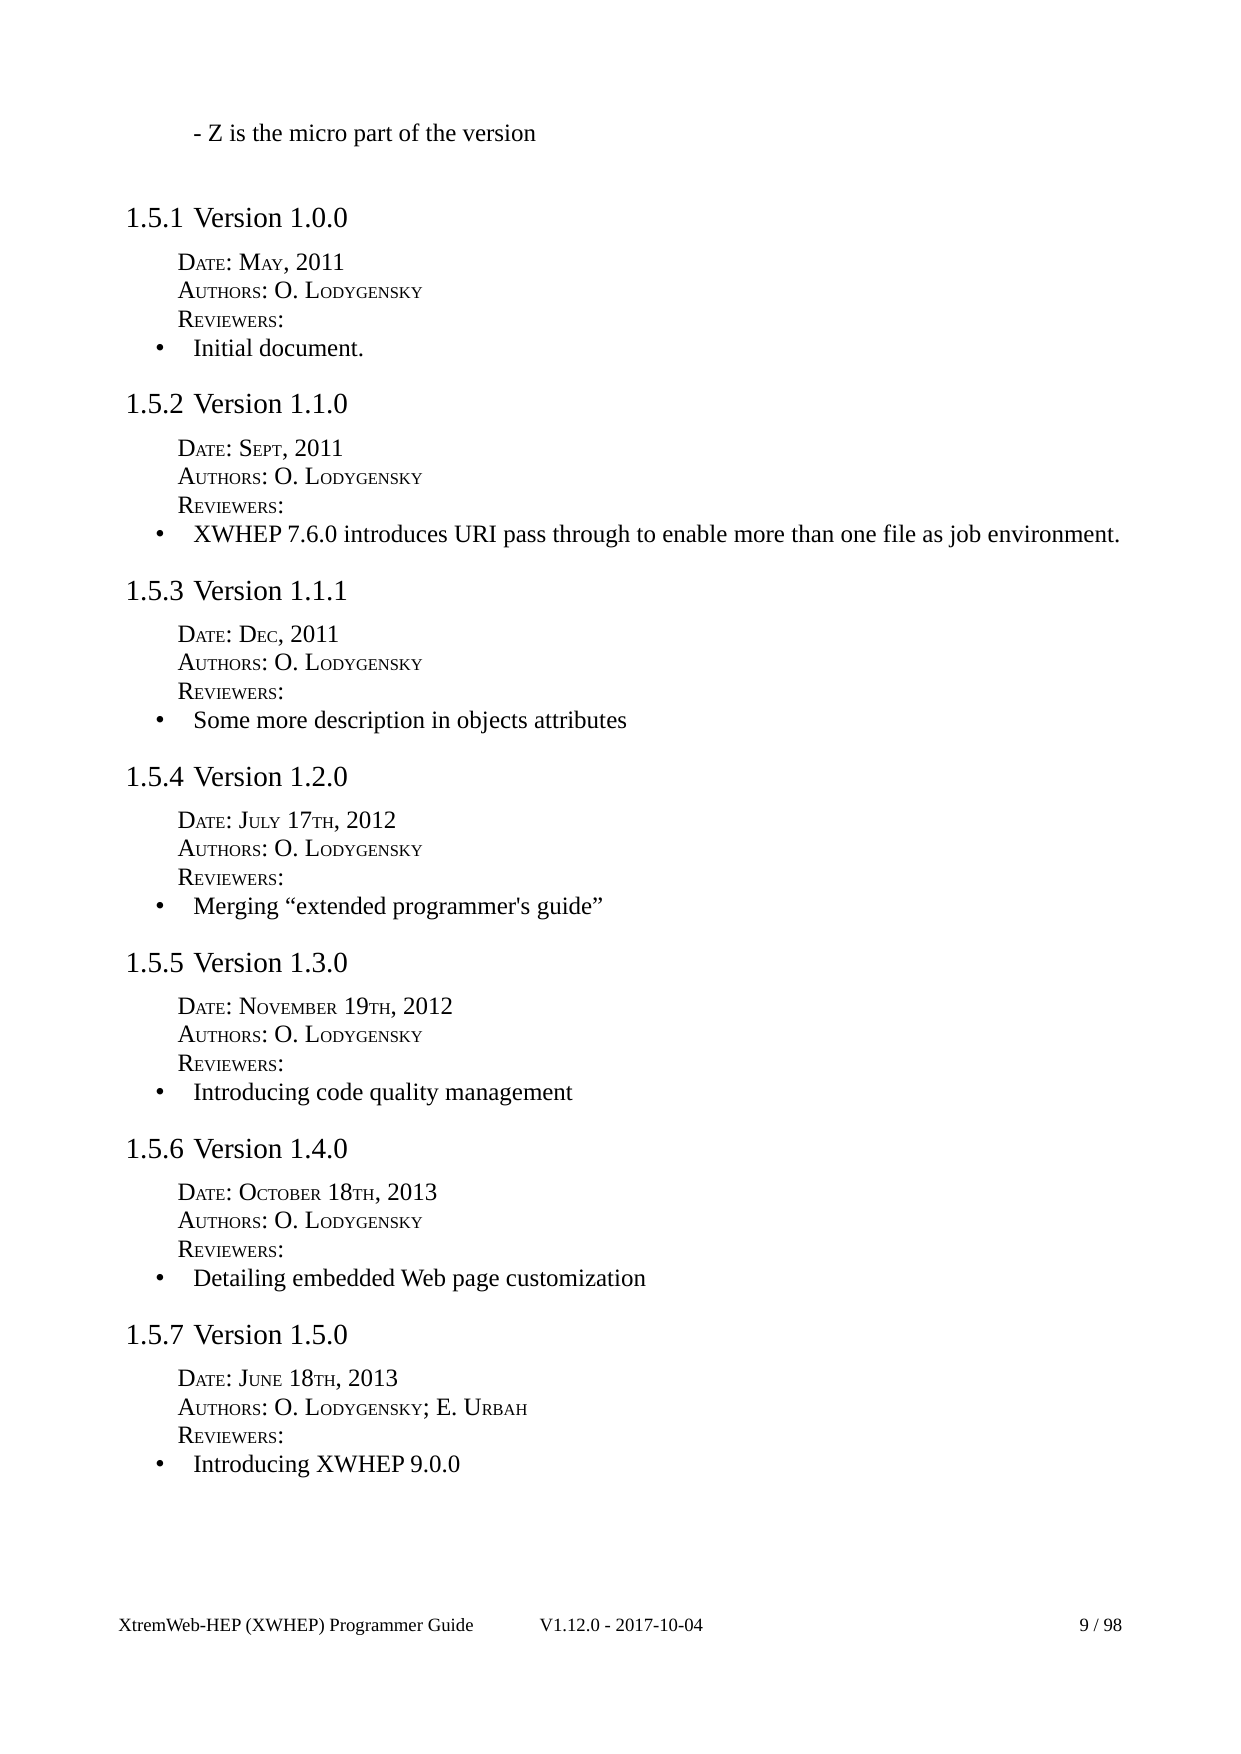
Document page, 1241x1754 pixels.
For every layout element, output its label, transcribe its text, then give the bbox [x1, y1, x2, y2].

list Initial document. [156, 333, 1122, 362]
text Authors: O. Lodygensky [177, 1206, 1122, 1234]
text Reviewers: [177, 862, 1122, 891]
text Authors: O. Lodygensky; E. Urbah [177, 1392, 1122, 1420]
subtitle Version 1.5.0 [118, 1317, 1122, 1350]
list Merging “extended programmer's guide” [156, 891, 1122, 920]
text Date: Dec, 2011 [177, 619, 1122, 647]
text Authors: O. Lodygensky [177, 647, 1122, 676]
list Introducing XWHEP 9.0.0 [156, 1449, 1122, 1478]
text Authors: O. Lodygensky [177, 275, 1122, 304]
text - Z is the micro part of the version [118, 118, 1122, 147]
subtitle Version 1.3.0 [118, 945, 1122, 978]
text Date: Sept, 2011 [177, 433, 1122, 461]
list Some more description in objects attributes [156, 705, 1122, 734]
subtitle Version 1.1.0 [118, 387, 1122, 420]
subtitle Version 1.2.0 [118, 759, 1122, 792]
text Date: June 18th, 2013 [177, 1363, 1122, 1392]
text Date: October 18th, 2013 [177, 1177, 1122, 1206]
list XWHEP 7.6.0 introduces URI pass through to enable more than one file as job environment. [156, 519, 1122, 548]
text Authors: O. Lodygensky [177, 461, 1122, 490]
text Authors: O. Lodygensky [177, 833, 1122, 862]
list Introducing code quality management [156, 1077, 1122, 1106]
text Reviewers: [177, 676, 1122, 705]
text Date: November 19th, 2012 [177, 991, 1122, 1019]
list Detailing embedded Web page customization [156, 1263, 1122, 1292]
text Date: May, 2011 [177, 247, 1122, 275]
text Authors: O. Lodygensky [177, 1019, 1122, 1048]
text Reviewers: [177, 490, 1122, 519]
subtitle Version 1.4.0 [118, 1131, 1122, 1164]
subtitle Version 1.0.0 [118, 201, 1122, 234]
text Date: July 17th, 2012 [177, 805, 1122, 833]
text Reviewers: [177, 1234, 1122, 1263]
text Reviewers: [177, 1420, 1122, 1449]
text Reviewers: [177, 1048, 1122, 1077]
subtitle Version 1.1.1 [118, 573, 1122, 606]
text Reviewers: [177, 304, 1122, 333]
